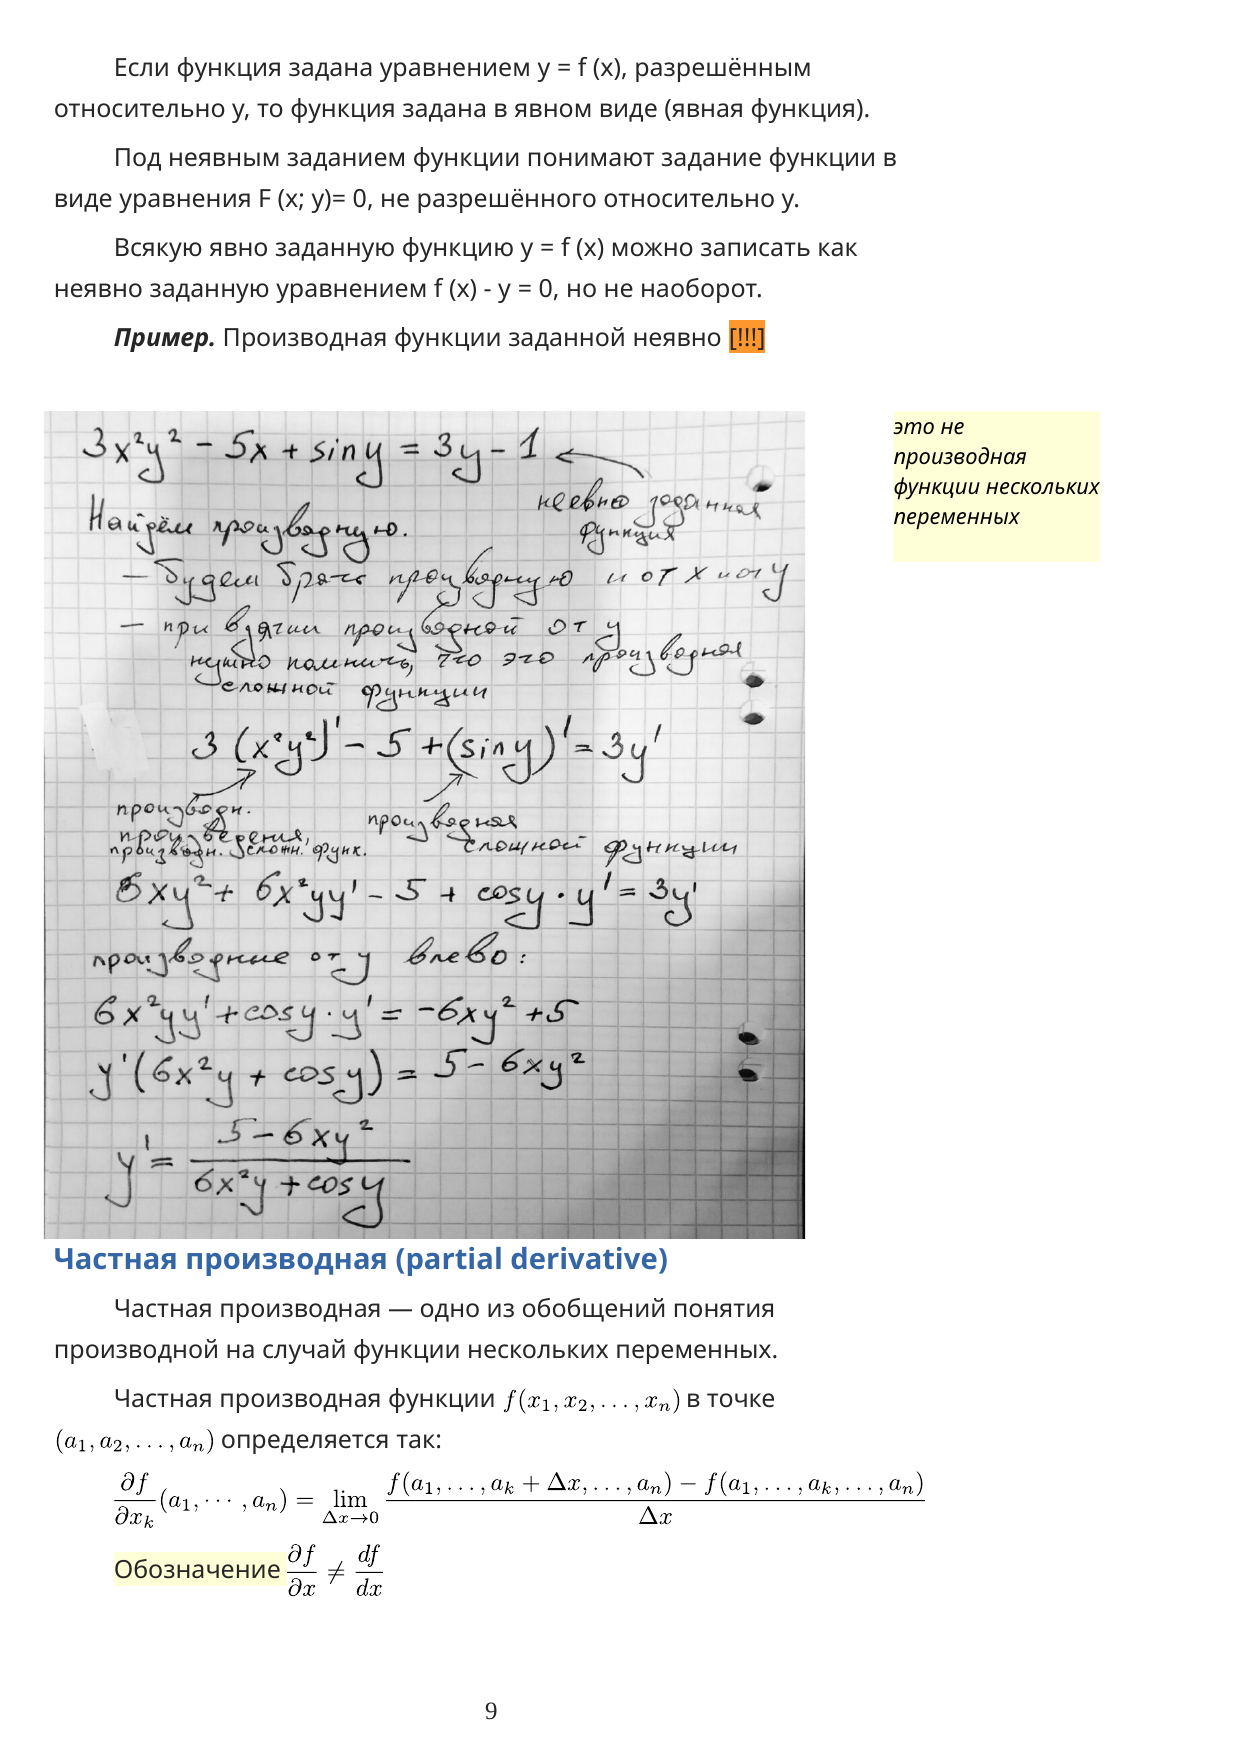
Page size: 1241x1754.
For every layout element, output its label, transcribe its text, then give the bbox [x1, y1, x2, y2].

subtitle Частная производная (partial derivative) [53, 468, 928, 1278]
text Частная производная функции в точке определяется так: [53, 1380, 928, 1455]
text Обозначение [53, 1544, 928, 1596]
text Пример. Производная функции заданной неявно [!!!] [53, 319, 928, 353]
text Частная производная — одно из обобщений понятия производной на случай функции нескольких переменных. [53, 1290, 928, 1365]
text Под неявным заданием функции понимают задание функции в виде уравнения F (х; у)= 0, не разрешённого относительно у. [53, 139, 928, 214]
text Всякую явно заданную функцию у = f (x) можно записать как неявно заданную уравнением f (x) - у = 0, но не наоборот. [53, 229, 928, 304]
picture [43, 411, 806, 1239]
text Если функция задана уравнением у = f (x), разрешённым относительно y, то функция задана в явном виде (явная функция). [53, 49, 928, 124]
